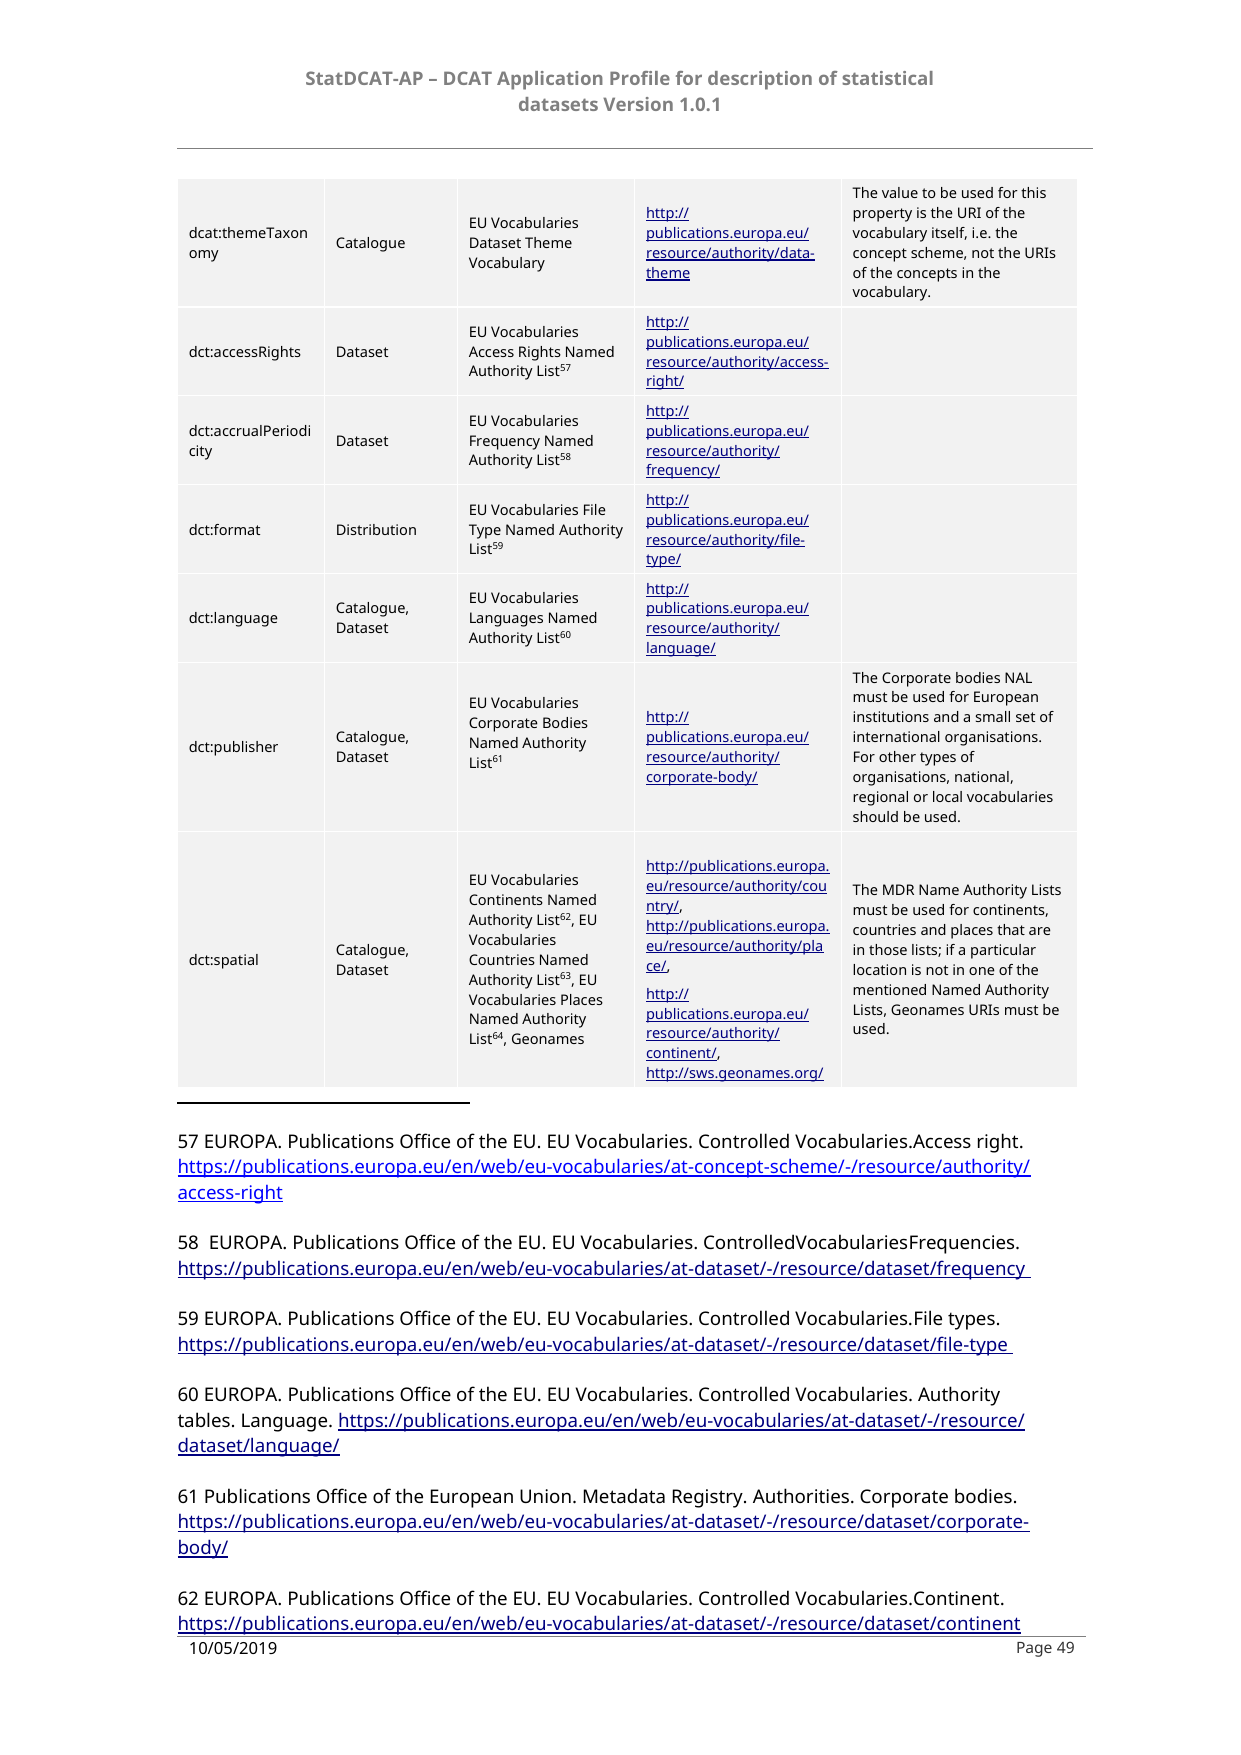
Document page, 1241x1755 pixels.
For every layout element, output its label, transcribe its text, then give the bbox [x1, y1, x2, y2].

table_cell http://publications.europa.eu/resource/authority/language/ [635, 574, 841, 662]
table_cell [842, 308, 1077, 395]
table_cell [842, 396, 1077, 484]
table_cell dct:publisher [178, 663, 324, 831]
table_cell Distribution [325, 485, 457, 573]
table_cell EU Vocabularies Corporate Bodies Named Authority List [458, 663, 634, 831]
table_cell Catalogue, Dataset [325, 663, 457, 831]
table_cell dct:format [178, 485, 324, 573]
table_cell dct:accrualPeriodicity [178, 396, 324, 484]
table_cell http://publications.europa.eu/resource/authority/frequency/ [635, 396, 841, 484]
table_cell http://publications.europa.eu/resource/authority/corporate-body/ [635, 663, 841, 831]
table_cell dcat:themeTaxonomy [178, 179, 324, 306]
table_cell The Corporate bodies NAL must be used for European institutions and a small set of international organisations. For other types of organisations, national, regional or local vocabularies should be used. [842, 663, 1077, 831]
table_cell http://publications.europa.eu/resource/authority/access-right/ [635, 308, 841, 395]
table_cell dct:spatial [178, 832, 324, 1087]
table_cell http://publications.europa.eu/resource/authority/data-theme [635, 179, 841, 306]
table_cell EU Vocabularies Dataset Theme Vocabulary [458, 179, 634, 306]
table_cell [842, 574, 1077, 662]
table_cell Dataset [325, 308, 457, 395]
table_cell Catalogue, Dataset [325, 832, 457, 1087]
table_cell EU Vocabularies Continents Named Authority List, EU Vocabularies Countries Named Authority List, EU Vocabularies Places Named Authority List, Geonames [458, 832, 634, 1087]
table_cell [842, 485, 1077, 573]
table_cell Catalogue [325, 179, 457, 306]
table_cell EU Vocabularies Languages Named Authority List [458, 574, 634, 662]
table_cell dct:language [178, 574, 324, 662]
table_cell EU Vocabularies Frequency Named Authority List [458, 396, 634, 484]
table_cell EU Vocabularies Access Rights Named Authority List [458, 308, 634, 395]
table_cell The value to be used for this property is the URI of the vocabulary itself, i.e. the concept scheme, not the URIs of the concepts in the vocabulary. [842, 179, 1077, 306]
table_cell http://publications.europa.eu/resource/authority/country/, http://publications.europa.eu/resource/authority/place/, http://publications.europa.eu/resource/authority/continent/, http://sws.geonames.org/ [635, 832, 841, 1087]
table_cell Dataset [325, 396, 457, 484]
table_cell EU Vocabularies File Type Named Authority List [458, 485, 634, 573]
table_cell http://publications.europa.eu/resource/authority/file-type/ [635, 485, 841, 573]
table_cell Catalogue, Dataset [325, 574, 457, 662]
table_cell The MDR Name Authority Lists must be used for continents, countries and places that are in those lists; if a particular location is not in one of the mentioned Named Authority Lists, Geonames URIs must be used. [842, 832, 1077, 1087]
table_cell dct:accessRights [178, 308, 324, 395]
